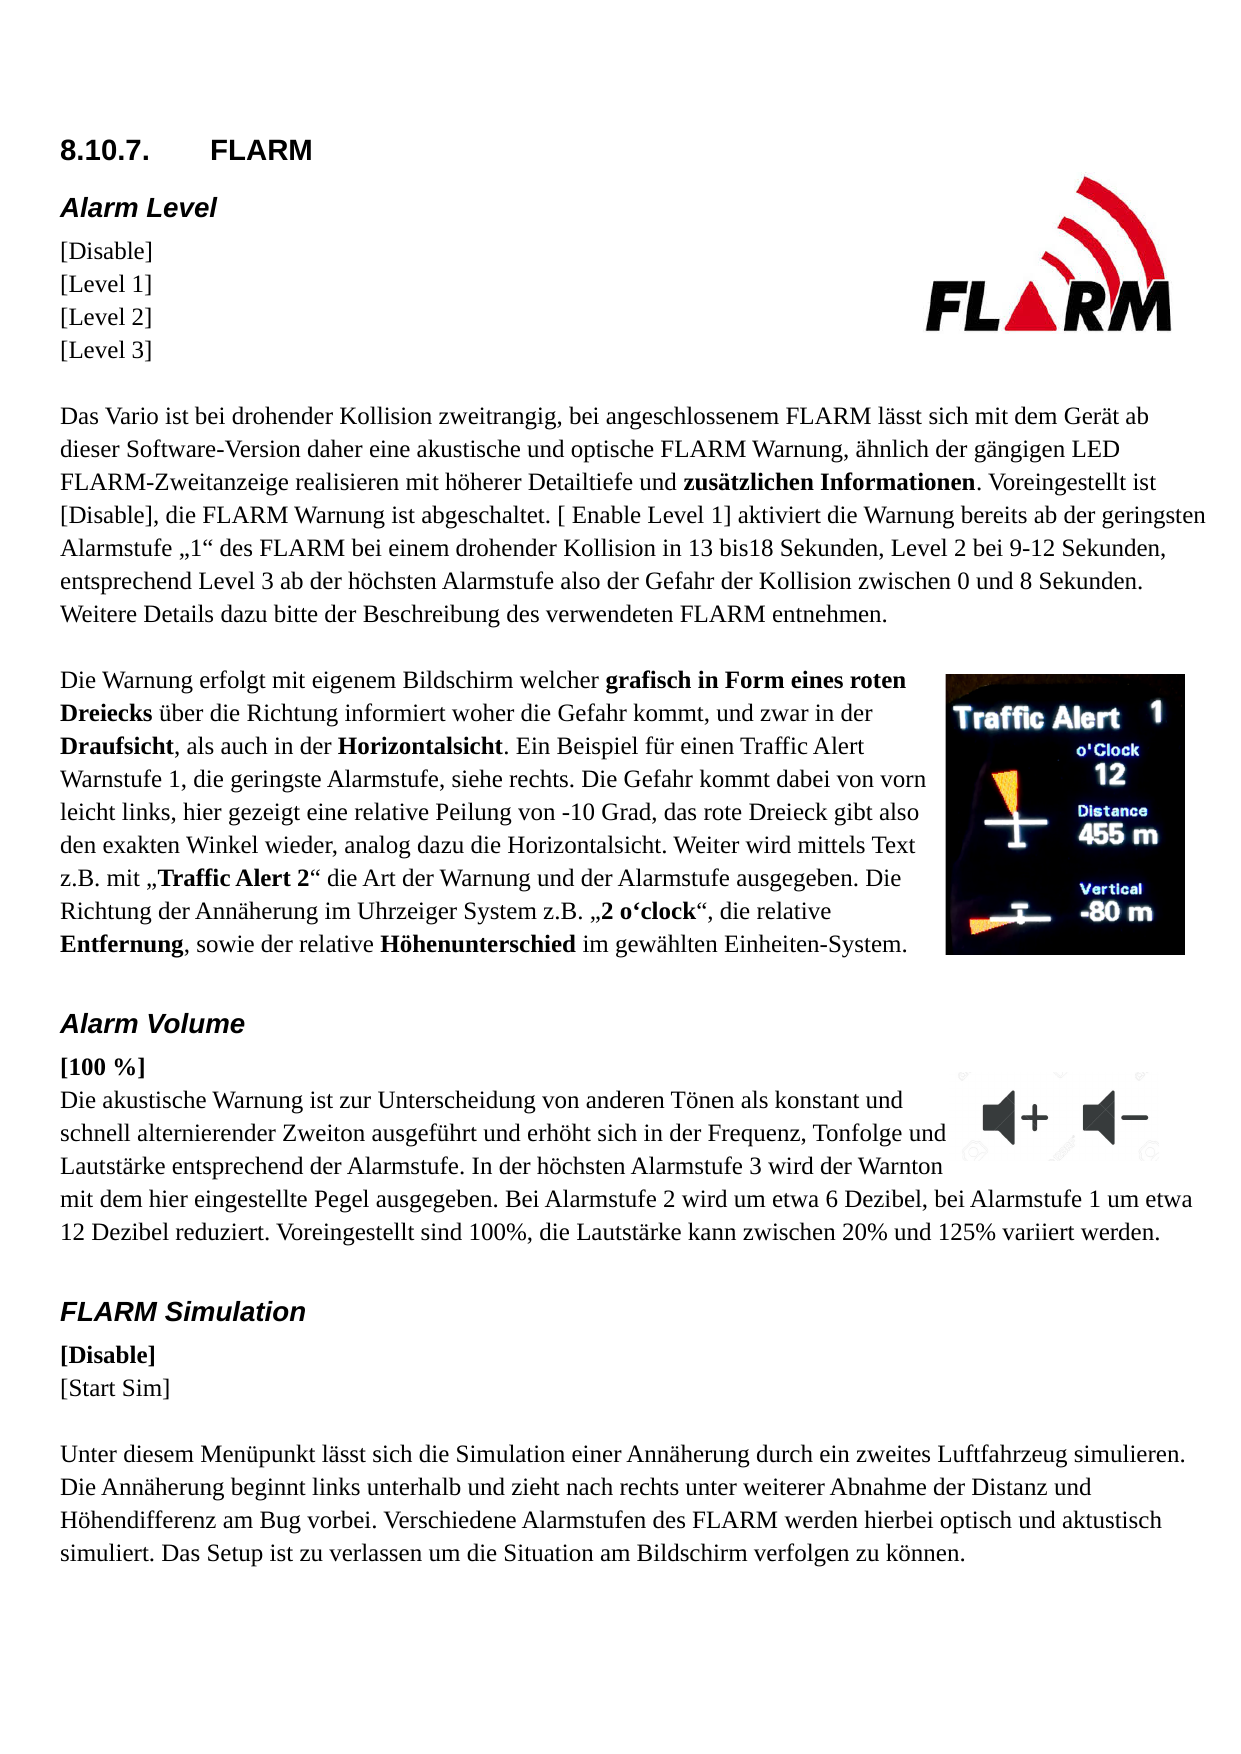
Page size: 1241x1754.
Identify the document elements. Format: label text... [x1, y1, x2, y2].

text Das Vario ist bei drohender Kollision zweitrangig, bei angeschlossenem FLARM lässt sich mit dem Gerät ab dieser Software-Version daher eine akustische und optische FLARM Warnung, ähnlich der gängigen LED FLARM-Zweitanzeige realisieren mit höherer Detailtiefe und zusätzlichen Informationen. Voreingestellt ist [Disable], die FLARM Warnung ist abgeschaltet. [ Enable Level 1] aktiviert die Warnung bereits ab der geringsten Alarmstufe „1“ des FLARM bei einem drohender Kollision in 13 bis18 Sekunden, Level 2 bei 9-12 Sekunden, entsprechend Level 3 ab der höchsten Alarmstufe also der Gefahr der Kollision zwischen 0 und 8 Sekunden. Weitere Details dazu bitte der Beschreibung des verwendeten FLARM entnehmen. [60, 401, 1207, 628]
text [Level 1] [60, 269, 922, 298]
text Unter diesem Menüpunkt lässt sich die Simulation einer Annäherung durch ein zweites Luftfahrzeug simulieren. Die Annäherung beginnt links unterhalb und zieht nach rechts unter weiterer Abnahme der Distanz und Höhendifferenz am Bug vorbei. Verschiedene Alarmstufen des FLARM werden hierbei optisch und aktustisch simuliert. Das Setup ist zu verlassen um die Situation am Bildschirm verfolgen zu können. [60, 1439, 1207, 1567]
text [Start Sim] [60, 1373, 1207, 1402]
picture [922, 172, 1174, 334]
text Die Warnung erfolgt mit eigenem Bildschirm welcher grafisch in Form eines roten Dreiecks über die Richtung informiert woher die Gefahr kommt, und zwar in der Draufsicht, als auch in der Horizontalsicht. Ein Beispiel für einen Traffic Alert Warnstufe 1, die geringste Alarmstufe, siehe rechts. Die Gefahr kommt dabei von vorn leicht links, hier gezeigt eine relative Peilung von -10 Grad, das rote Dreieck gibt also den exakten Winkel wieder, analog dazu die Horizontalsicht. Weiter wird mittels Text z.B. mit „Traffic Alert 2“ die Art der Warnung und der Alarmstufe ausgegeben. Die Richtung der Annäherung im Uhrzeiger System z.B. „2 o‘clock“, die relative Entfernung, sowie der relative Höhenunterschied im gewählten Einheiten-System. [60, 665, 1207, 958]
text [Disable] [60, 1340, 1207, 1369]
text [Level 2] [60, 302, 922, 331]
picture [949, 1072, 1160, 1161]
subtitle FLARM Simulation [60, 1296, 1207, 1328]
text [100 %] [60, 1052, 1207, 1081]
picture [945, 674, 1185, 955]
subtitle Alarm Volume [60, 1008, 1207, 1040]
subtitle Alarm Level [60, 191, 922, 223]
text Die akustische Warnung ist zur Unterscheidung von anderen Tönen als konstant und schnell alternierender Zweiton ausgeführt und erhöht sich in der Frequenz, Tonfolge und Lautstärke entsprechend der Alarmstufe. In der höchsten Alarmstufe 3 wird der Warnton mit dem hier eingestellte Pegel ausgegeben. Bei Alarmstufe 2 wird um etwa 6 Dezibel, bei Alarmstufe 1 um etwa 12 Dezibel reduziert. Voreingestellt sind 100%, die Lautstärke kann zwischen 20% und 125% variiert werden. [60, 1085, 1207, 1246]
subtitle [1174, 191, 1207, 223]
subtitle FLARM [60, 133, 1207, 166]
text [1174, 302, 1207, 331]
text [Disable] [60, 236, 922, 264]
text [1174, 236, 1207, 264]
text [Level 3] [60, 335, 1207, 364]
text [1174, 269, 1207, 298]
